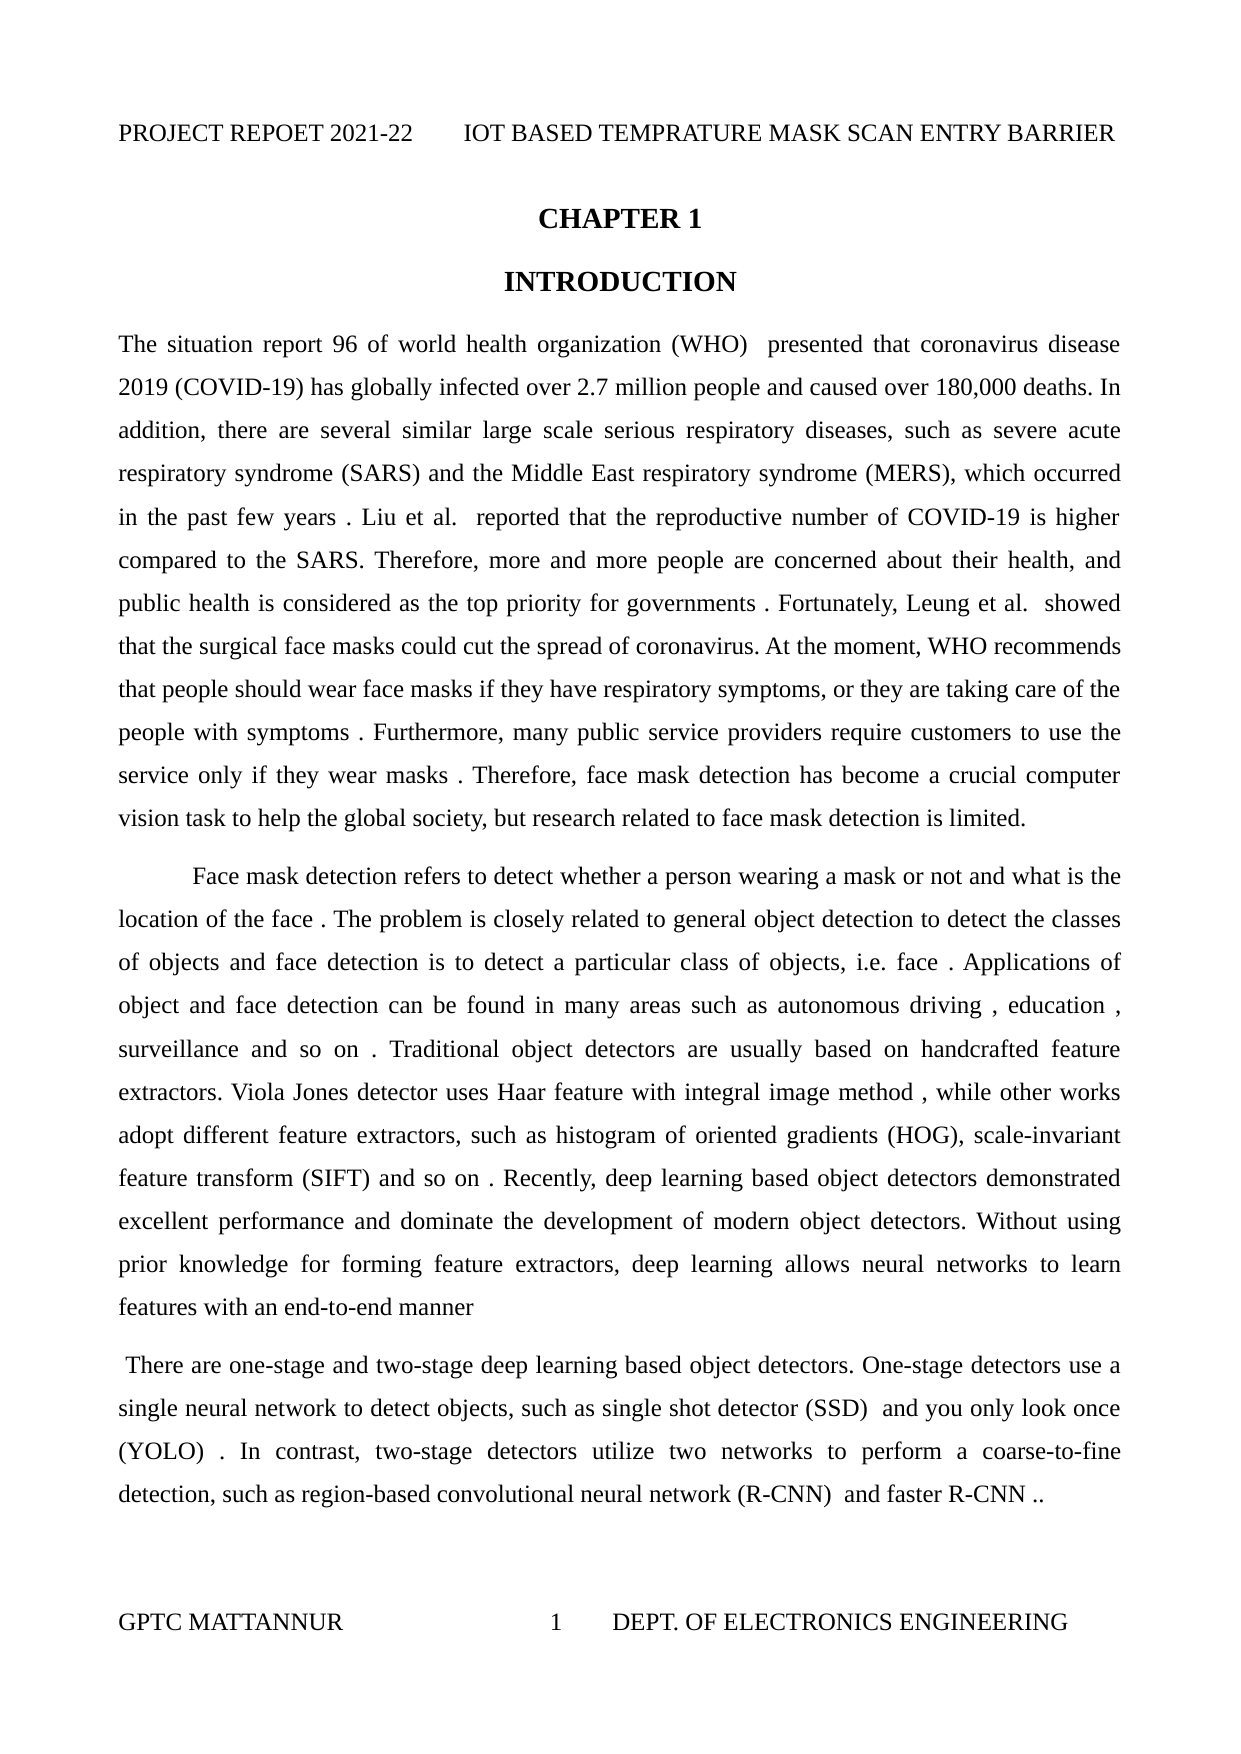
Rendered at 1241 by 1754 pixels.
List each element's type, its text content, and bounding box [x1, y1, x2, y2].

subtitle The situation report 96 of world health organization (WHO) presented that coronavirus disease 2019 (COVID-19) has globally infected over 2.7 million people and caused over 180,000 deaths. In addition, there are several similar large scale serious respiratory diseases, such as severe acute respiratory syndrome (SARS) and the Middle East respiratory syndrome (MERS), which occurred in the past few years . Liu et al. reported that the reproductive number of COVID-19 is higher compared to the SARS. Therefore, more and more people are concerned about their health, and public health is considered as the top priority for governments . Fortunately, Leung et al. showed that the surgical face masks could cut the spread of coronavirus. At the moment, WHO recommends that people should wear face masks if they have respiratory symptoms, or they are taking care of the people with symptoms . Furthermore, many public service providers require customers to use the service only if they wear masks . Therefore, face mask detection has become a crucial computer vision task to help the global society, but research related to face mask detection is limited. [118, 329, 1122, 832]
subtitle INTRODUCTION [118, 264, 1122, 298]
subtitle CHAPTER 1 [118, 201, 1122, 235]
subtitle Face mask detection refers to detect whether a person wearing a mask or not and what is the location of the face . The problem is closely related to general object detection to detect the classes of objects and face detection is to detect a particular class of objects, i.e. face . Applications of object and face detection can be found in many areas such as autonomous driving , education , surveillance and so on . Traditional object detectors are usually based on handcrafted feature extractors. Viola Jones detector uses Haar feature with integral image method , while other works adopt different feature extractors, such as histogram of oriented gradients (HOG), scale-invariant feature transform (SIFT) and so on . Recently, deep learning based object detectors demonstrated excellent performance and dominate the development of modern object detectors. Without using prior knowledge for forming feature extractors, deep learning allows neural networks to learn features with an end-to-end manner [118, 861, 1122, 1321]
subtitle There are one-stage and two-stage deep learning based object detectors. One-stage detectors use a single neural network to detect objects, such as single shot detector (SSD) and you only look once (YOLO) . In contrast, two-stage detectors utilize two networks to perform a coarse-to-fine detection, such as region-based convolutional neural network (R-CNN) and faster R-CNN .. [118, 1350, 1122, 1508]
